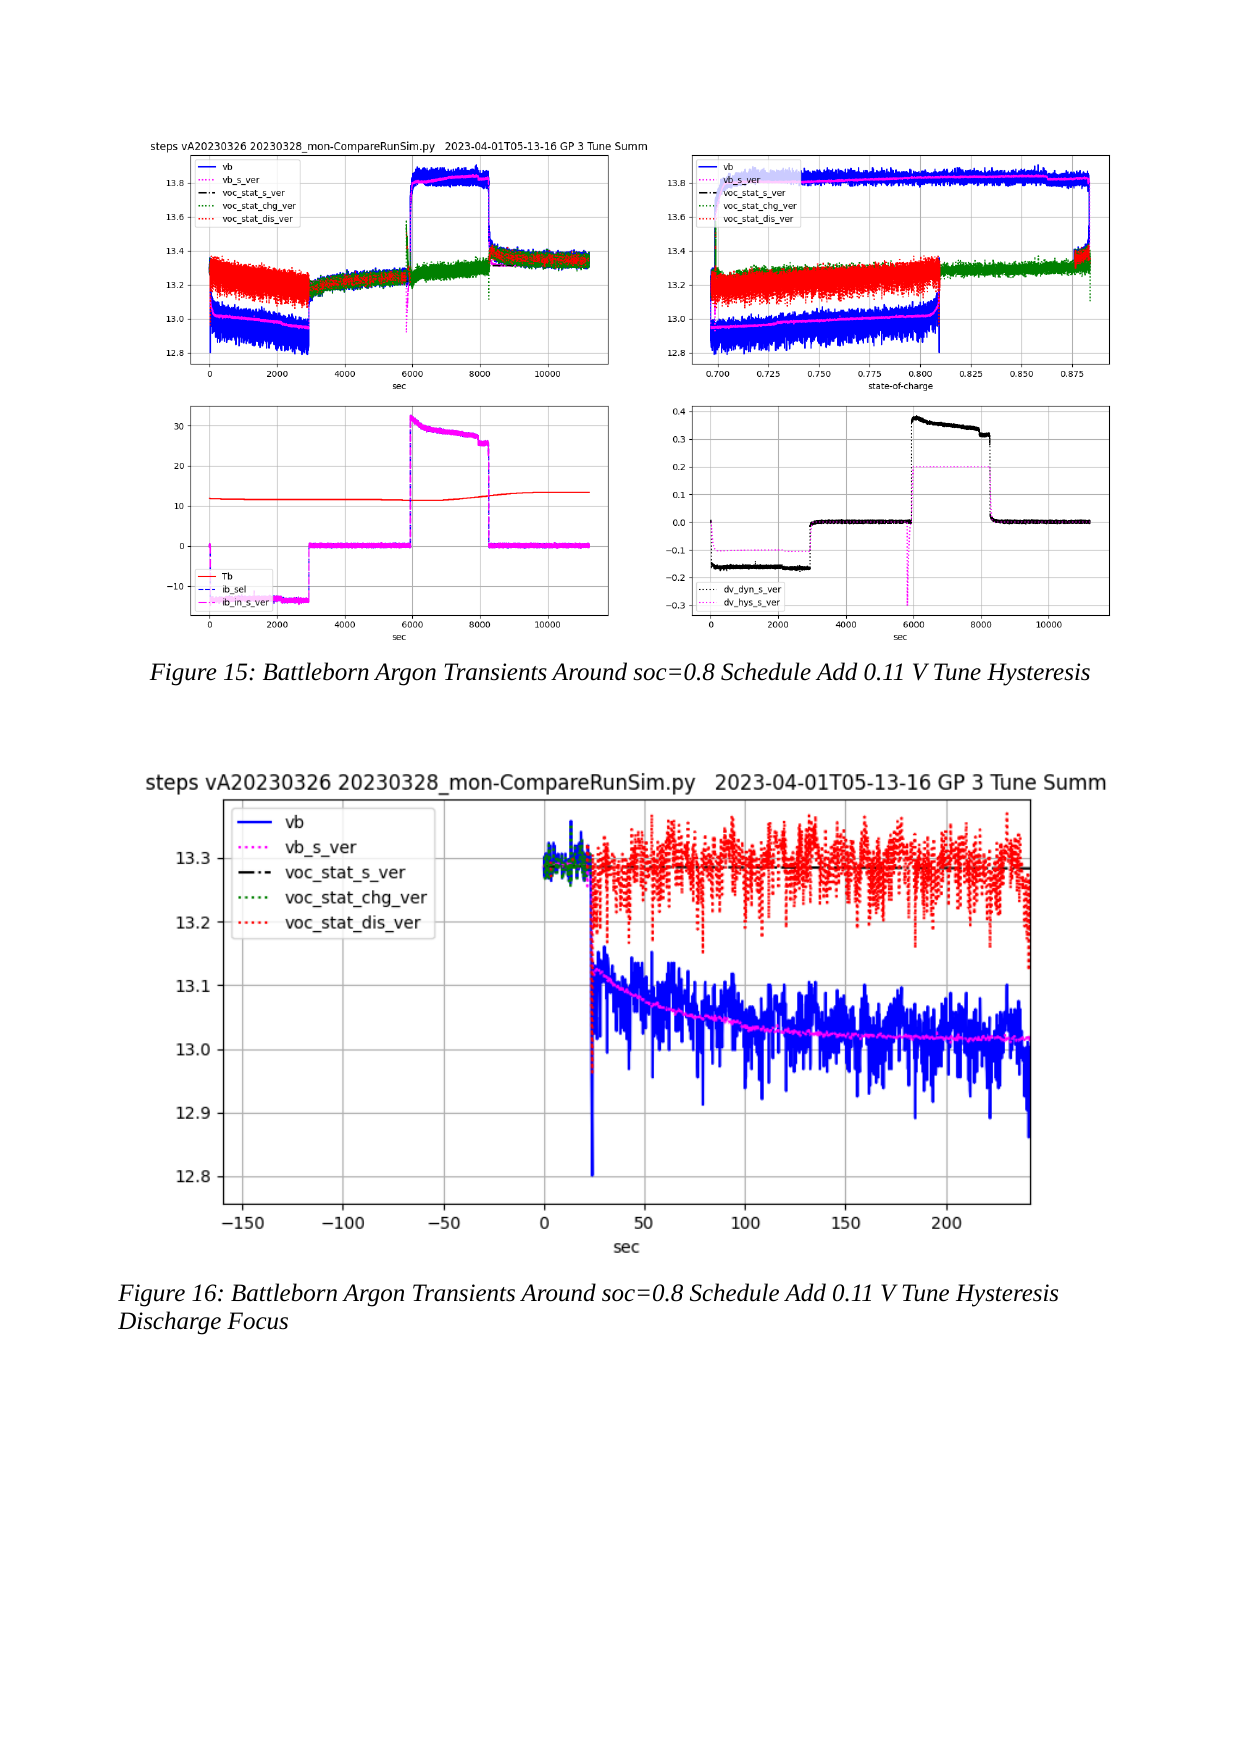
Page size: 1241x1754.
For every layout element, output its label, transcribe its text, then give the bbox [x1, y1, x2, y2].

picture [118, 748, 1122, 1278]
text Figure 15: Battleborn Argon Transients Around soc=0.8 Schedule Add 0.11 V Tune Hysteresis [118, 131, 1122, 685]
text Figure 16: Battleborn Argon Transients Around soc=0.8 Schedule Add 0.11 V Tune Hysteresis Discharge Focus [118, 1278, 1122, 1335]
picture [126, 118, 1131, 657]
